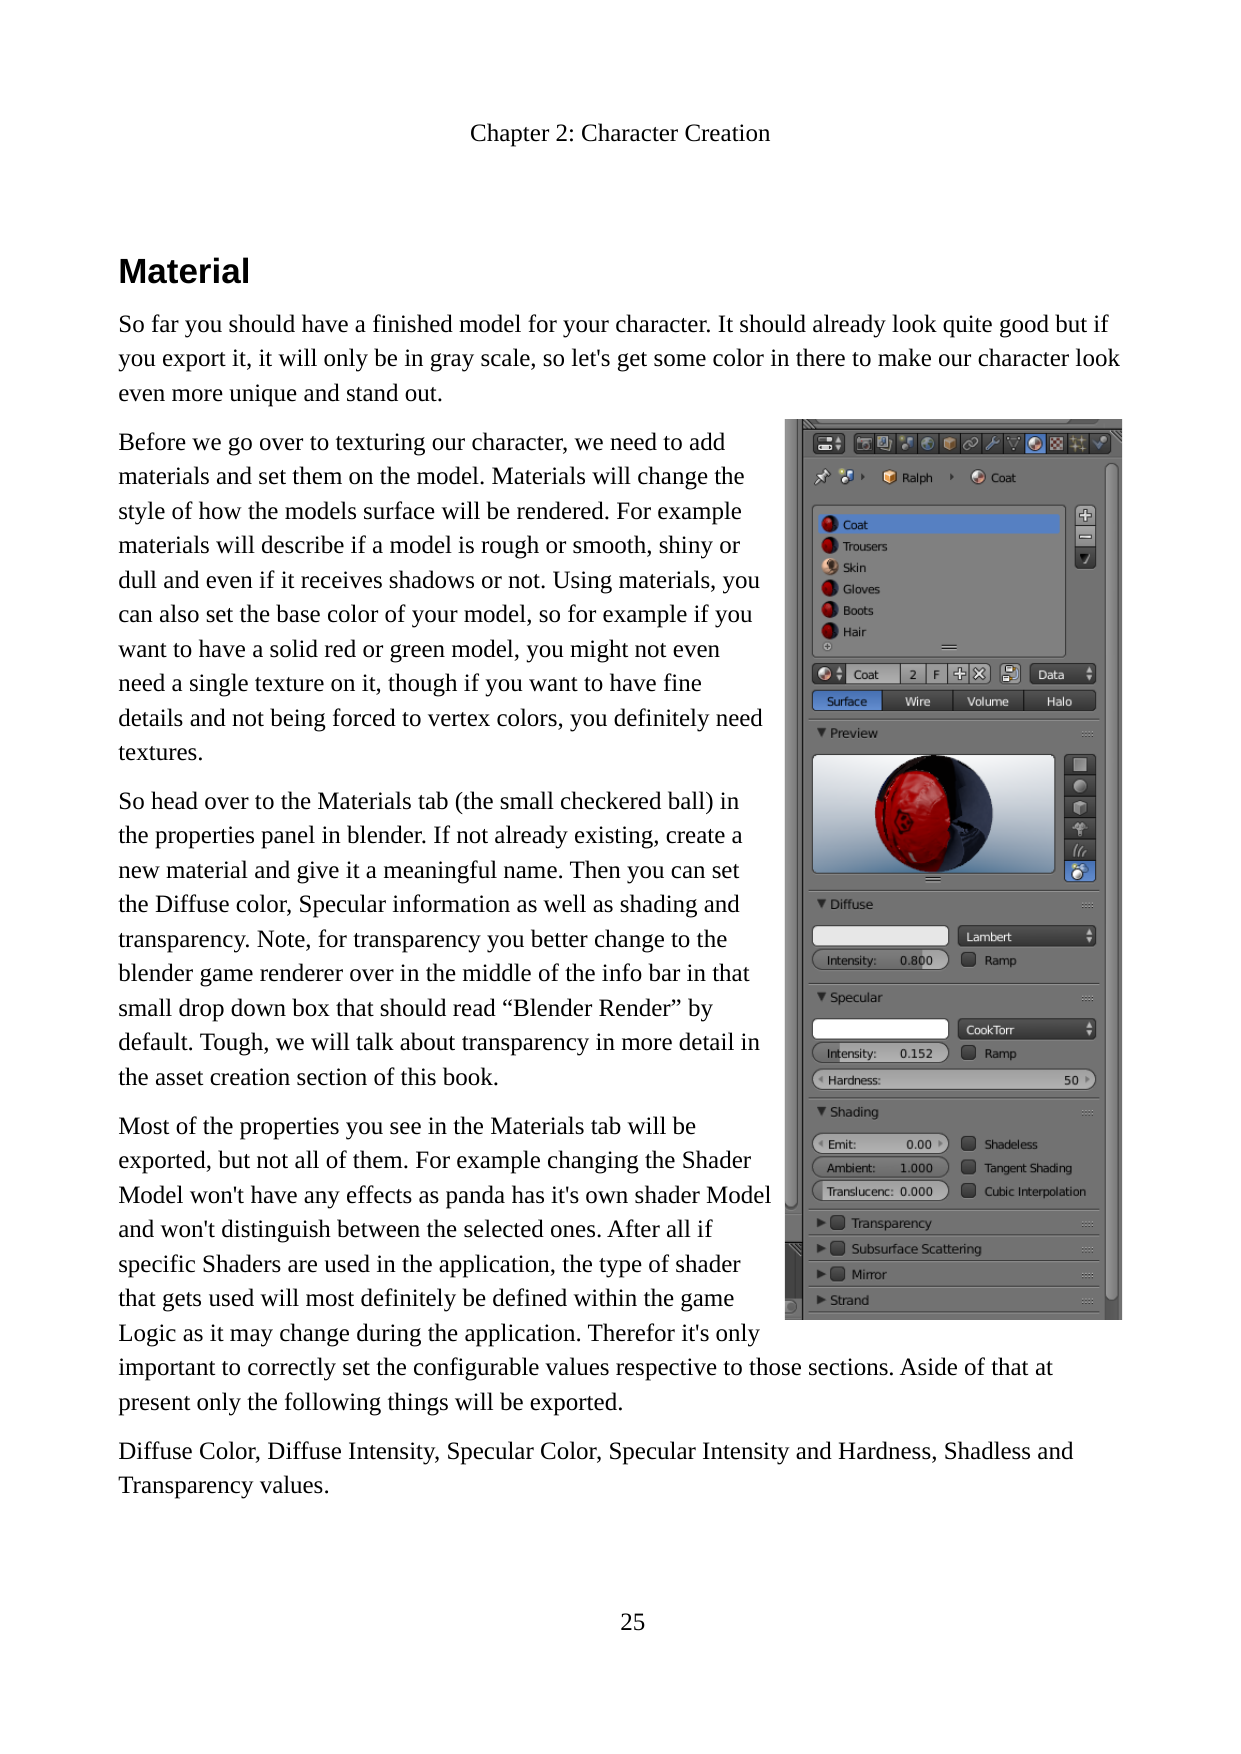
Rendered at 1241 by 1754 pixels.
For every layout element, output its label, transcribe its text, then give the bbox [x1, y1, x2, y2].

picture [784, 419, 1123, 1320]
text Most of the properties you see in the Materials tab will be exported, but not all of them. For example changing the Shader Model won't have any effects as panda has it's own shader Model and won't distinguish between the selected ones. After all if specific Shaders are used in the application, the type of shader that gets used will most definitely be defined within the game Logic as it may change during the application. Therefor it's only important to correctly set the configurable values respective to those sections. Aside of that at present only the following things will be exported. [118, 1111, 1122, 1416]
text So far you should have a finished model for your character. It should already look quite good but if you export it, it will only be in gray scale, so let's get some color in there to make our character look even more unique and stand out. [118, 309, 1122, 406]
text So head over to the Materials tab (the small checkered ball) in the properties panel in blender. If not already existing, create a new material and give it a meaningful name. Then you can set the Diffuse color, Specular information as well as shading and transparency. Note, for transparency you better change to the blender game renderer over in the middle of the info bar in that small drop down box that should read “Blender Render” by default. Tough, we will talk about transparency in more detail in the asset creation section of this book. [118, 786, 784, 1091]
text Diffuse Color, Diffuse Intensity, Specular Color, Specular Intensity and Hardness, Shadless and Transparency values. [118, 1436, 1122, 1499]
text Before we go over to texturing our character, we need to add materials and set them on the model. Materials will change the style of how the models surface will be rendered. For example materials will describe if a model is rough or smooth, shiny or dull and even if it receives shadows or not. Using materials, you can also set the base color of your model, so for example if you want to have a solid red or green model, you might not even need a single texture on it, though if you want to have fine details and not being forced to vertex colors, you definitely need textures. [118, 427, 784, 766]
